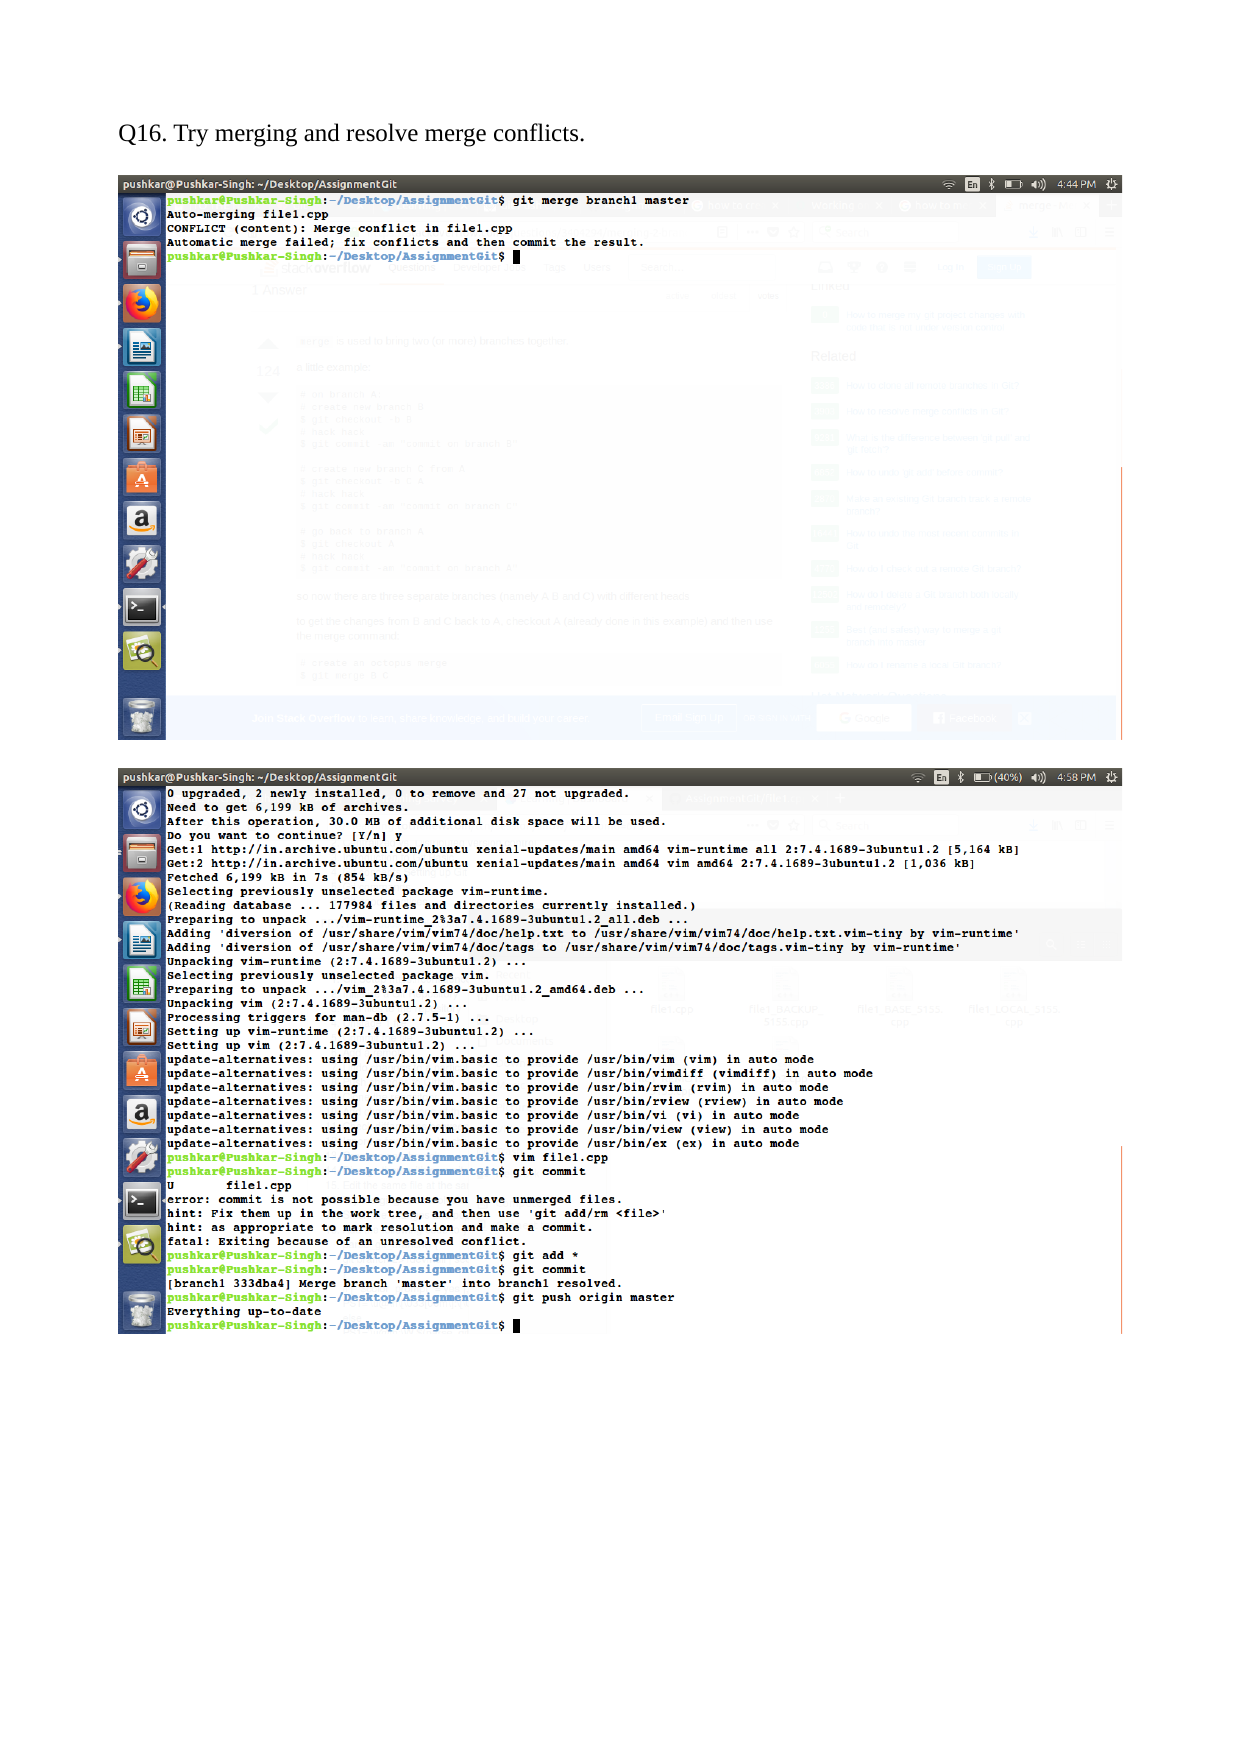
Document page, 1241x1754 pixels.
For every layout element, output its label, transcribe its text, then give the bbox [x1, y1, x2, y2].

picture [118, 768, 1123, 1334]
picture [118, 175, 1123, 740]
text Q16. Try merging and resolve merge conflicts. [118, 118, 1122, 147]
